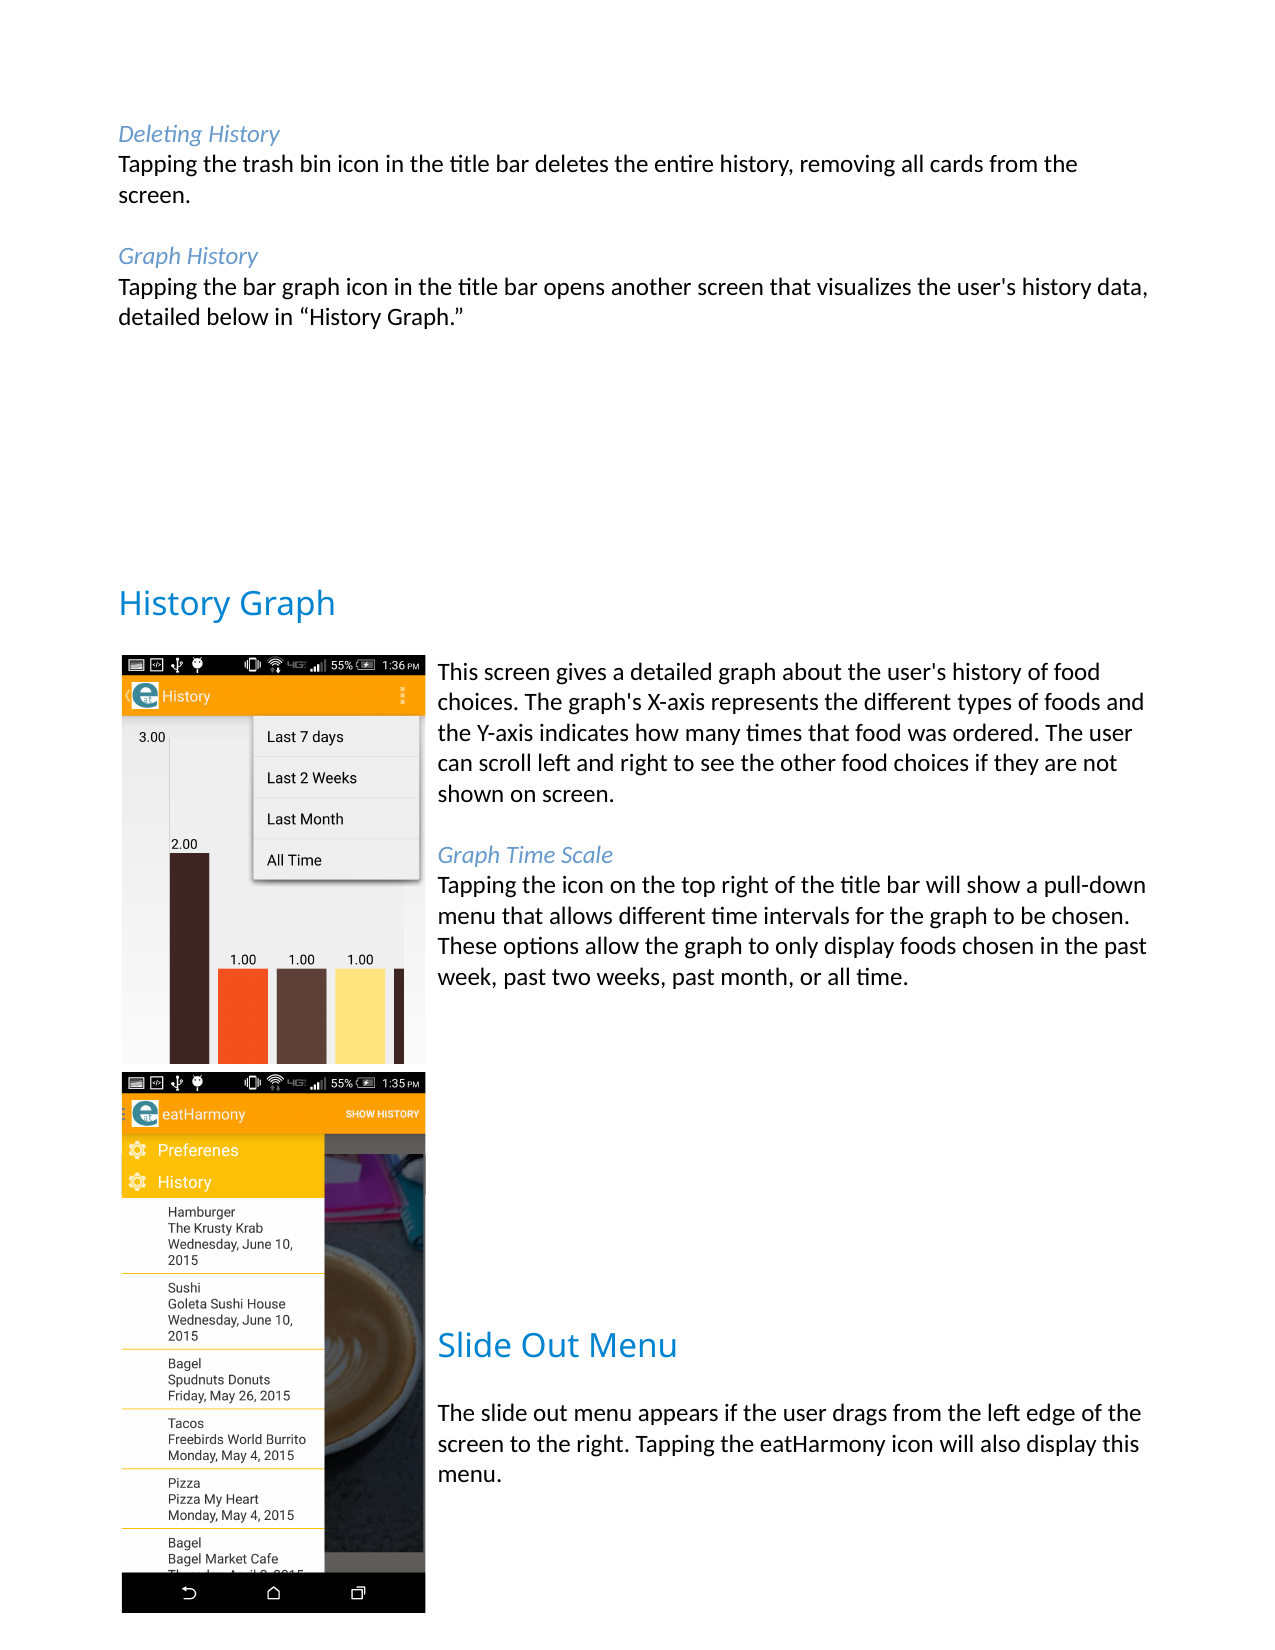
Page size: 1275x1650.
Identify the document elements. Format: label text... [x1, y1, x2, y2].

text Tapping the trash bin icon in the title bar deletes the entire history, removing all cards from the screen. [118, 149, 1157, 210]
text These options allow the graph to only display foods chosen in the past week, past two weeks, past month, or all time. [426, 930, 1157, 991]
text This screen gives a detailed graph about the user's history of food choices. The graph's X-axis represents the different types of foods and the Y-axis indicates how many times that food was ordered. The user can scroll left and right to see the other food choices if they are not shown on screen. [426, 656, 1157, 808]
picture [121, 655, 426, 1613]
text Graph History [118, 240, 1157, 271]
subtitle Slide Out Menu [426, 1322, 1157, 1367]
text Deleting History [118, 118, 1157, 149]
text The slide out menu appears if the user drags from the left edge of the screen to the right. Tapping the eatHarmony icon will also display this menu. [426, 1398, 1157, 1489]
subtitle History Graph [118, 580, 1157, 625]
text Graph Time Scale [426, 839, 1157, 869]
text Tapping the icon on the top right of the title bar will show a pull-down menu that allows different time intervals for the graph to be chosen. [426, 869, 1157, 930]
text Tapping the bar graph icon in the title bar opens another screen that visualizes the user's history data, detailed below in “History Graph.” [118, 271, 1157, 332]
